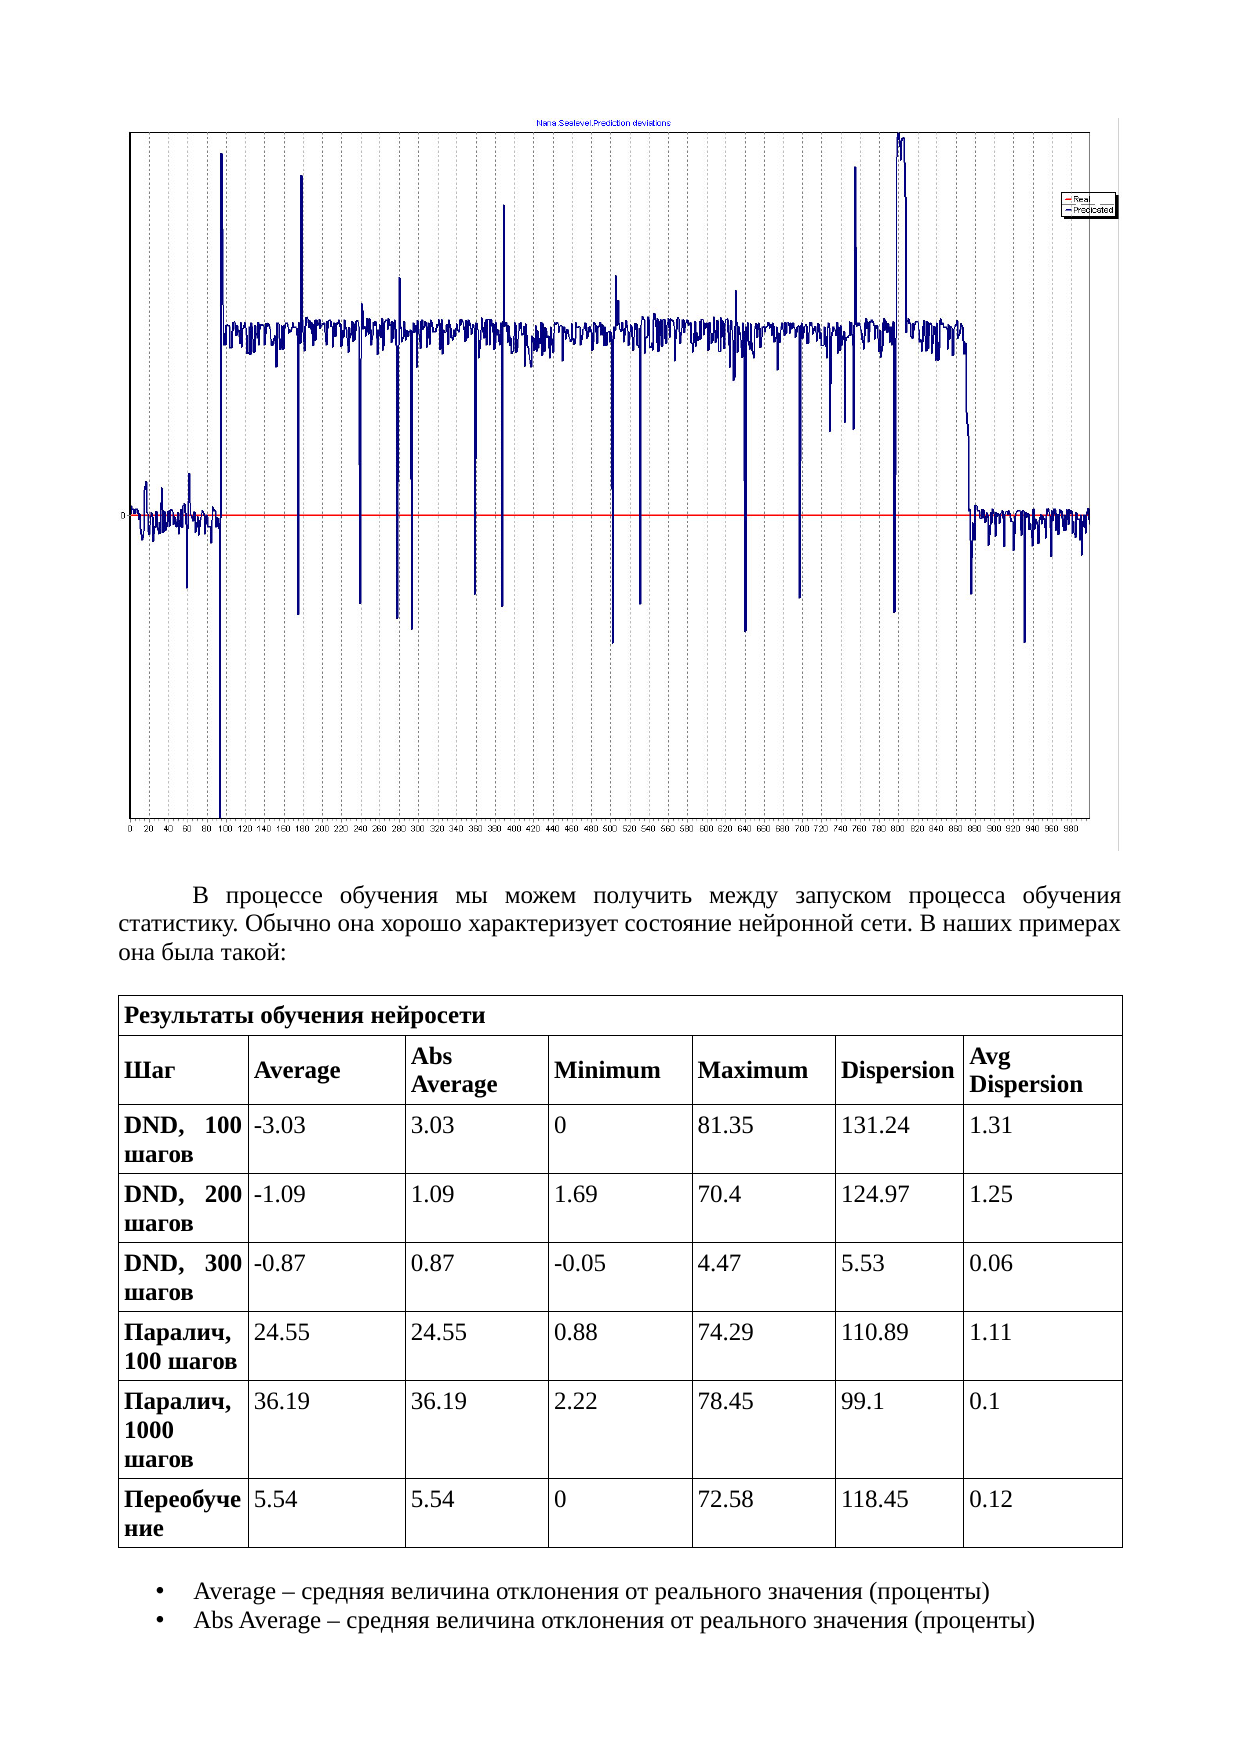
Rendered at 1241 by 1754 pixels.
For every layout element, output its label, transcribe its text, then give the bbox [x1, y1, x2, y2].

table_cell 131,24 [836, 1105, 963, 1173]
table_cell 1,09 [406, 1174, 548, 1242]
table_cell 72,58 [693, 1479, 835, 1547]
table_cell DND, 300 шагов [119, 1243, 248, 1311]
table_cell Dispersion [836, 1036, 963, 1104]
table_cell 1,31 [964, 1105, 1122, 1173]
table_cell Maximum [693, 1036, 835, 1104]
table_cell 0,12 [964, 1479, 1122, 1547]
table_cell DND, 100 шагов [119, 1105, 248, 1173]
table_cell Avg Dispersion [964, 1036, 1122, 1104]
table_cell 74,29 [693, 1312, 835, 1380]
table_cell 110,89 [836, 1312, 963, 1380]
table_cell -3,03 [249, 1105, 405, 1173]
table_cell 1,11 [964, 1312, 1122, 1380]
table_cell -0,87 [249, 1243, 405, 1311]
list Average – средняя величина отклонения от реального значения (проценты) [156, 1576, 1122, 1605]
table_cell Переобучение [119, 1479, 248, 1547]
table_cell -1,09 [249, 1174, 405, 1242]
table_cell Паралич, 1000 шагов [119, 1381, 248, 1478]
table_cell Average [249, 1036, 405, 1104]
table_cell Шаг [119, 1036, 248, 1104]
table_cell 0,87 [406, 1243, 548, 1311]
table_cell 0 [549, 1105, 692, 1173]
table_cell 0 [549, 1479, 692, 1547]
picture [118, 118, 1122, 851]
table_cell 81,35 [693, 1105, 835, 1173]
table_cell 124,97 [836, 1174, 963, 1242]
table_cell 78,45 [693, 1381, 835, 1478]
table_cell 4,47 [693, 1243, 835, 1311]
table_cell Abs Average [406, 1036, 548, 1104]
text В процессе обучения мы можем получить между запуском процесса обучения статистику. Обычно она хорошо характеризует состояние нейронной сети. В наших примерах она была такой: [118, 880, 1122, 966]
table_cell 70,4 [693, 1174, 835, 1242]
table_cell Minimum [549, 1036, 692, 1104]
table_cell -0,05 [549, 1243, 692, 1311]
table_cell DND, 200 шагов [119, 1174, 248, 1242]
table_cell 24,55 [249, 1312, 405, 1380]
table_cell 2,22 [549, 1381, 692, 1478]
table_cell 0,88 [549, 1312, 692, 1380]
table_cell 5,54 [406, 1479, 548, 1547]
table_cell 99,1 [836, 1381, 963, 1478]
table_cell 0,1 [964, 1381, 1122, 1478]
table_header Результаты обучения нейросети [119, 996, 1122, 1035]
table_cell Паралич, 100 шагов [119, 1312, 248, 1380]
table_cell 1,69 [549, 1174, 692, 1242]
table_cell 5,54 [249, 1479, 405, 1547]
table_cell 24,55 [406, 1312, 548, 1380]
table_cell 5,53 [836, 1243, 963, 1311]
table_cell 36,19 [406, 1381, 548, 1478]
table_cell 0,06 [964, 1243, 1122, 1311]
table_cell 3,03 [406, 1105, 548, 1173]
list Abs Average – средняя величина отклонения от реального значения (проценты) [156, 1605, 1122, 1633]
table_cell 118,45 [836, 1479, 963, 1547]
table_cell 36,19 [249, 1381, 405, 1478]
table_cell 1,25 [964, 1174, 1122, 1242]
